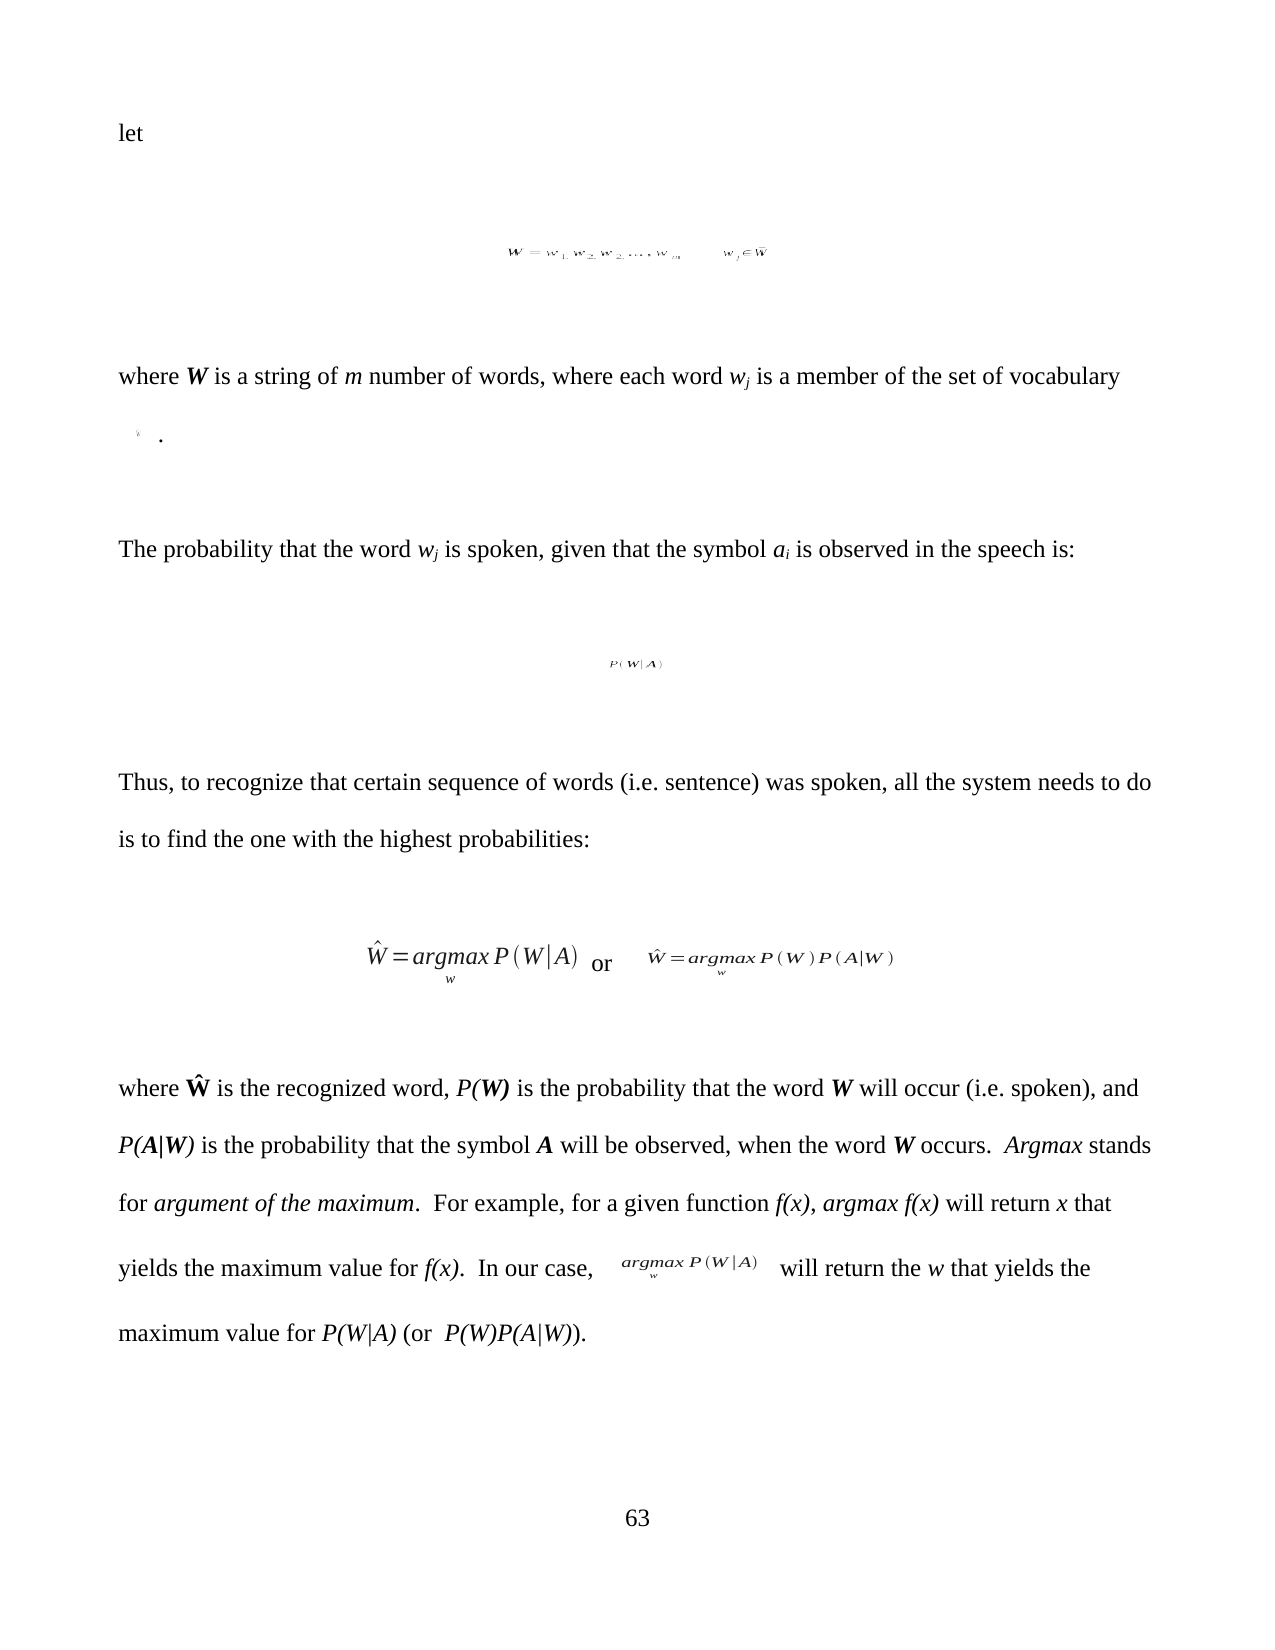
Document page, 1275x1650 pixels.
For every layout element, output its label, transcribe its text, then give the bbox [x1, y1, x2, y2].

text where Ŵ is the recognized word, P(W) is the probability that the word W will occur (i.e. spoken), and P(A|W) is the probability that the symbol A will be observed, when the word W occurs. Argmax stands for argument of the maximum. For example, for a given function f(x), argmax f(x) will return x that yields the maximum value for f(x). In our case, will return the w that yields the maximum value for P(W|A) (or P(W)P(A|W)). [118, 1073, 1157, 1347]
text let [118, 118, 1157, 147]
text [118, 939, 359, 986]
text where W is a string of m number of words, where each word wj is a member of the set of vocabulary . [118, 361, 1157, 448]
text The probability that the word wj is spoken, given that the symbol ai is observed in the speech is: [118, 534, 1157, 563]
text or [585, 939, 624, 986]
text [916, 939, 1157, 986]
text Thus, to recognize that certain sequence of words (i.e. sentence) was spoken, all the system needs to do is to find the one with the highest probabilities: [118, 767, 1157, 853]
